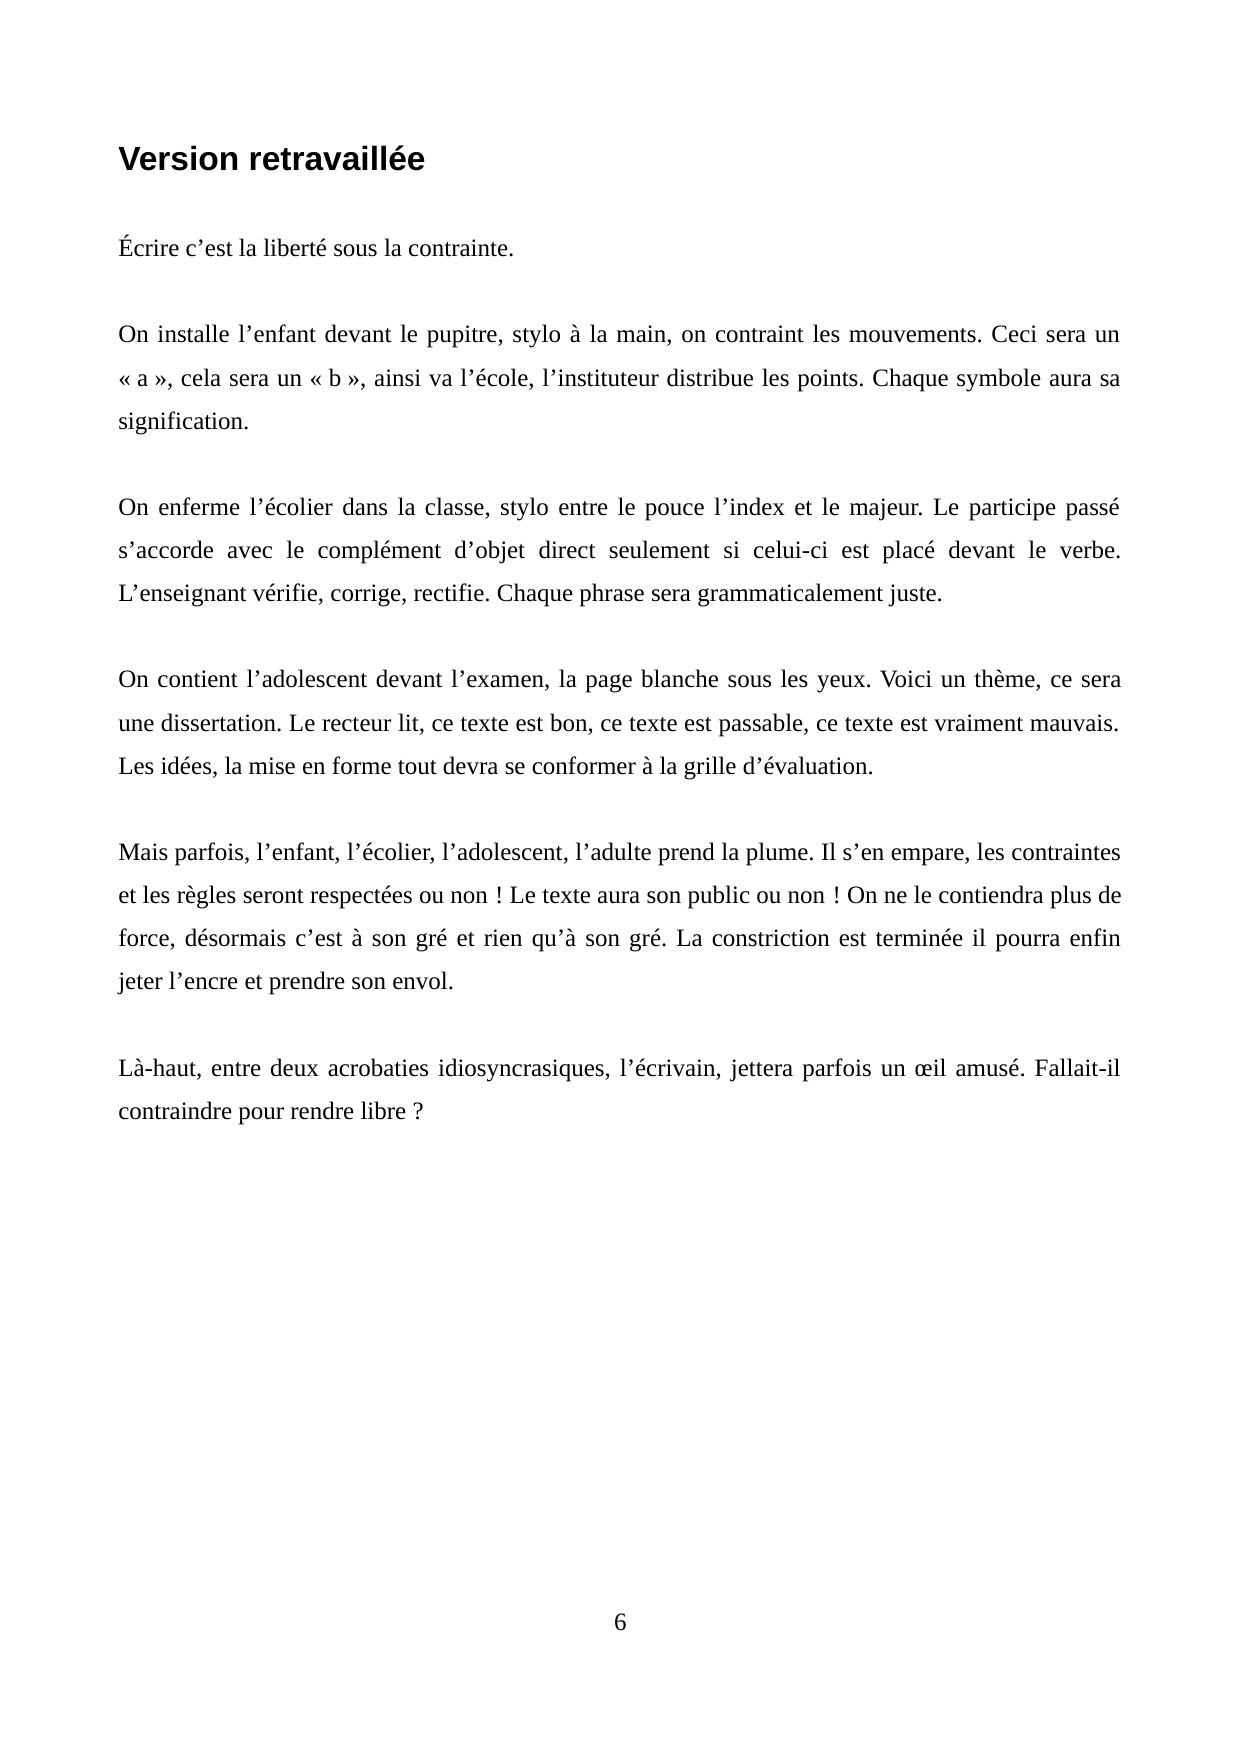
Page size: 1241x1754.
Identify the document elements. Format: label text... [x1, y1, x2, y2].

text On contient l’adolescent devant l’examen, la page blanche sous les yeux. Voici un thème, ce sera une dissertation. Le recteur lit, ce texte est bon, ce texte est passable, ce texte est vraiment mauvais. Les idées, la mise en forme tout devra se conformer à la grille d’évaluation. [118, 621, 1122, 779]
text On enferme l’écolier dans la classe, stylo entre le pouce l’index et le majeur. Le participe passé s’accorde avec le complément d’objet direct seulement si celui-ci est placé devant le verbe. L’enseignant vérifie, corrige, rectifie. Chaque phrase sera grammaticalement juste. [118, 492, 1122, 607]
text Là-haut, entre deux acrobaties idiosyncrasiques, l’écrivain, jettera parfois un œil amusé. Fallait-il contraindre pour rendre libre ? [118, 1053, 1122, 1124]
text Mais parfois, l’enfant, l’écolier, l’adolescent, l’adulte prend la plume. Il s’en empare, les contraintes et les règles seront respectées ou non ! Le texte aura son public ou non ! On ne le contiendra plus de force, désormais c’est à son gré et rien qu’à son gré. La constriction est terminée il pourra enfin jeter l’encre et prendre son envol. [118, 837, 1122, 995]
text On installe l’enfant devant le pupitre, stylo à la main, on contraint les mouvements. Ceci sera un « a », cela sera un « b », ainsi va l’école, l’instituteur distribue les points. Chaque symbole aura sa signification. [118, 319, 1122, 434]
subtitle Version retravaillée [118, 139, 1122, 178]
text Écrire c’est la liberté sous la contrainte. [118, 233, 1122, 262]
